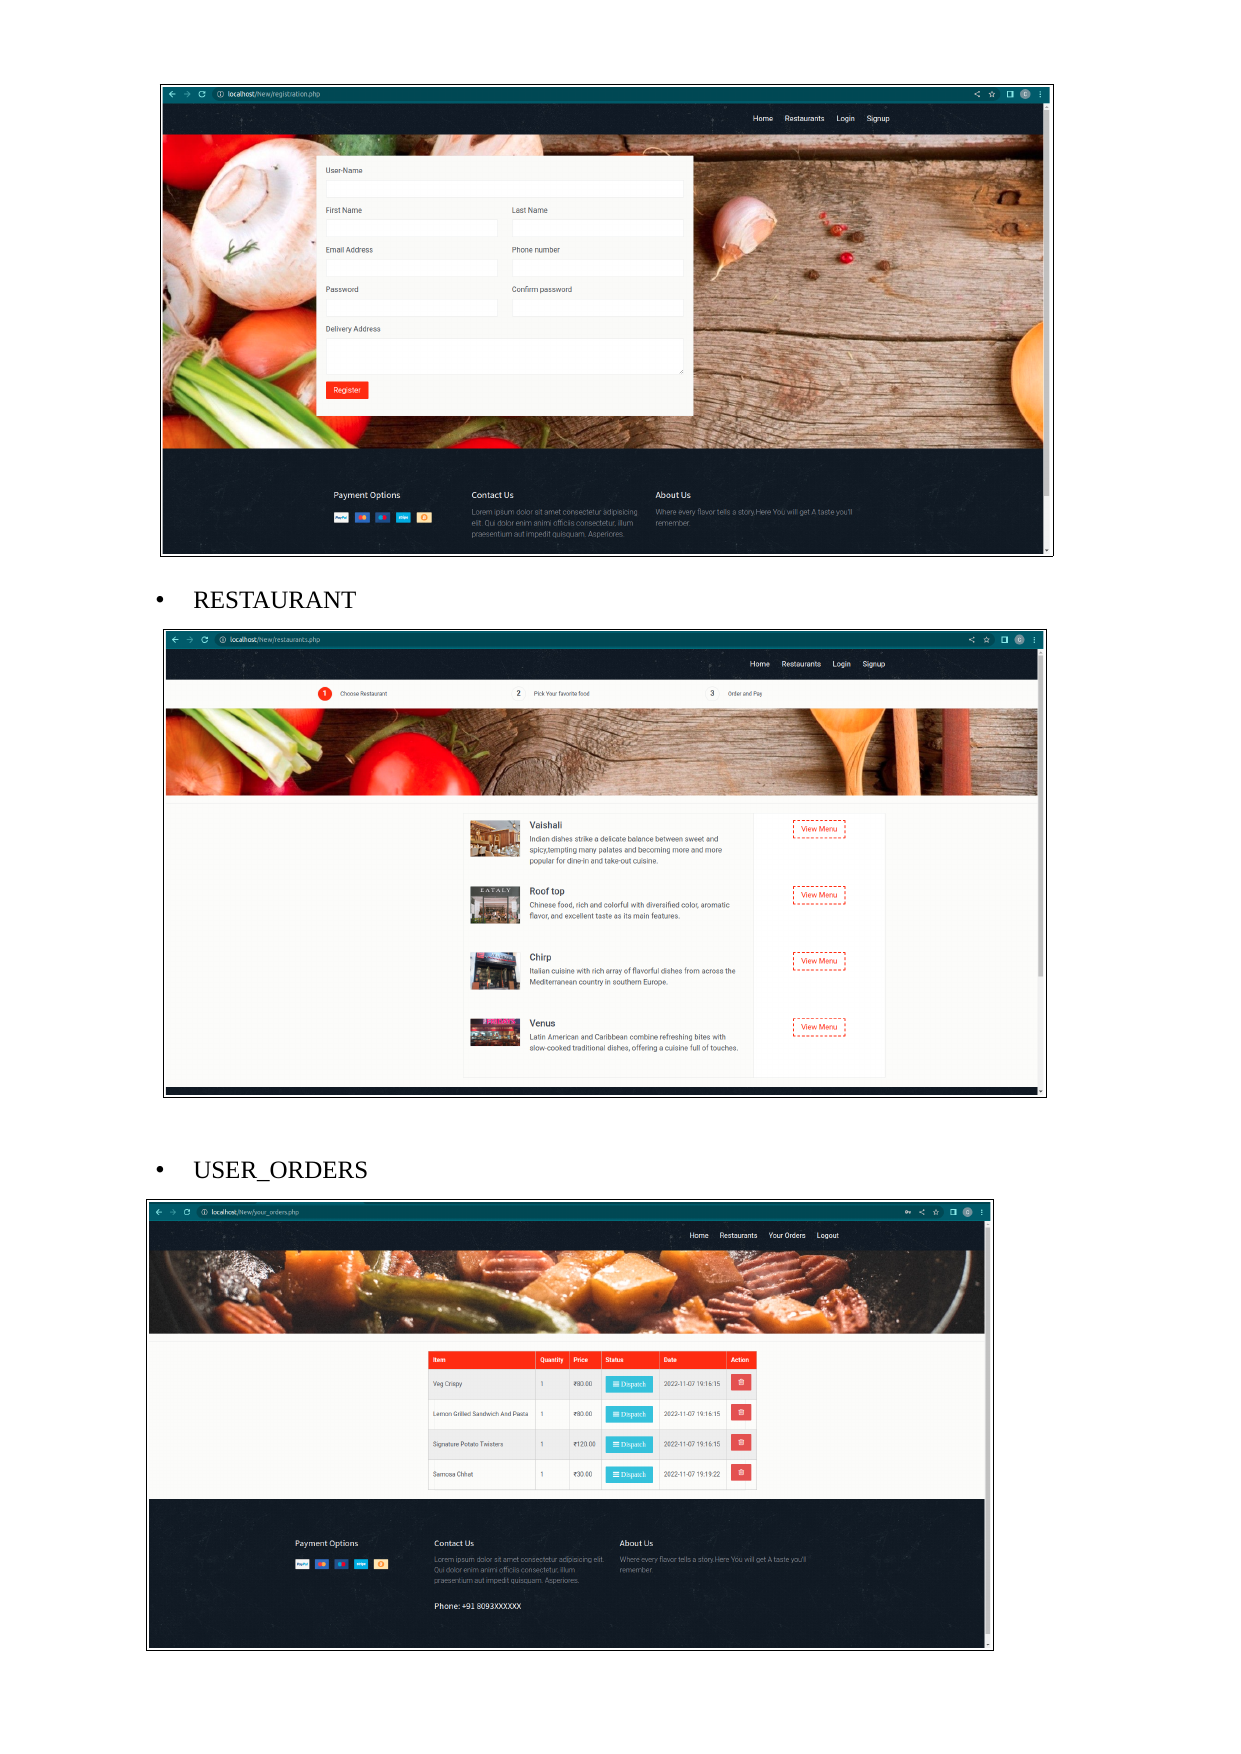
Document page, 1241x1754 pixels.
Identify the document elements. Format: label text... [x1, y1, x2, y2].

list USER_ORDERS [156, 1155, 1122, 1184]
picture [149, 1202, 991, 1648]
picture [162, 87, 1050, 554]
list RESTAURANT [156, 585, 1122, 614]
picture [165, 631, 1044, 1095]
